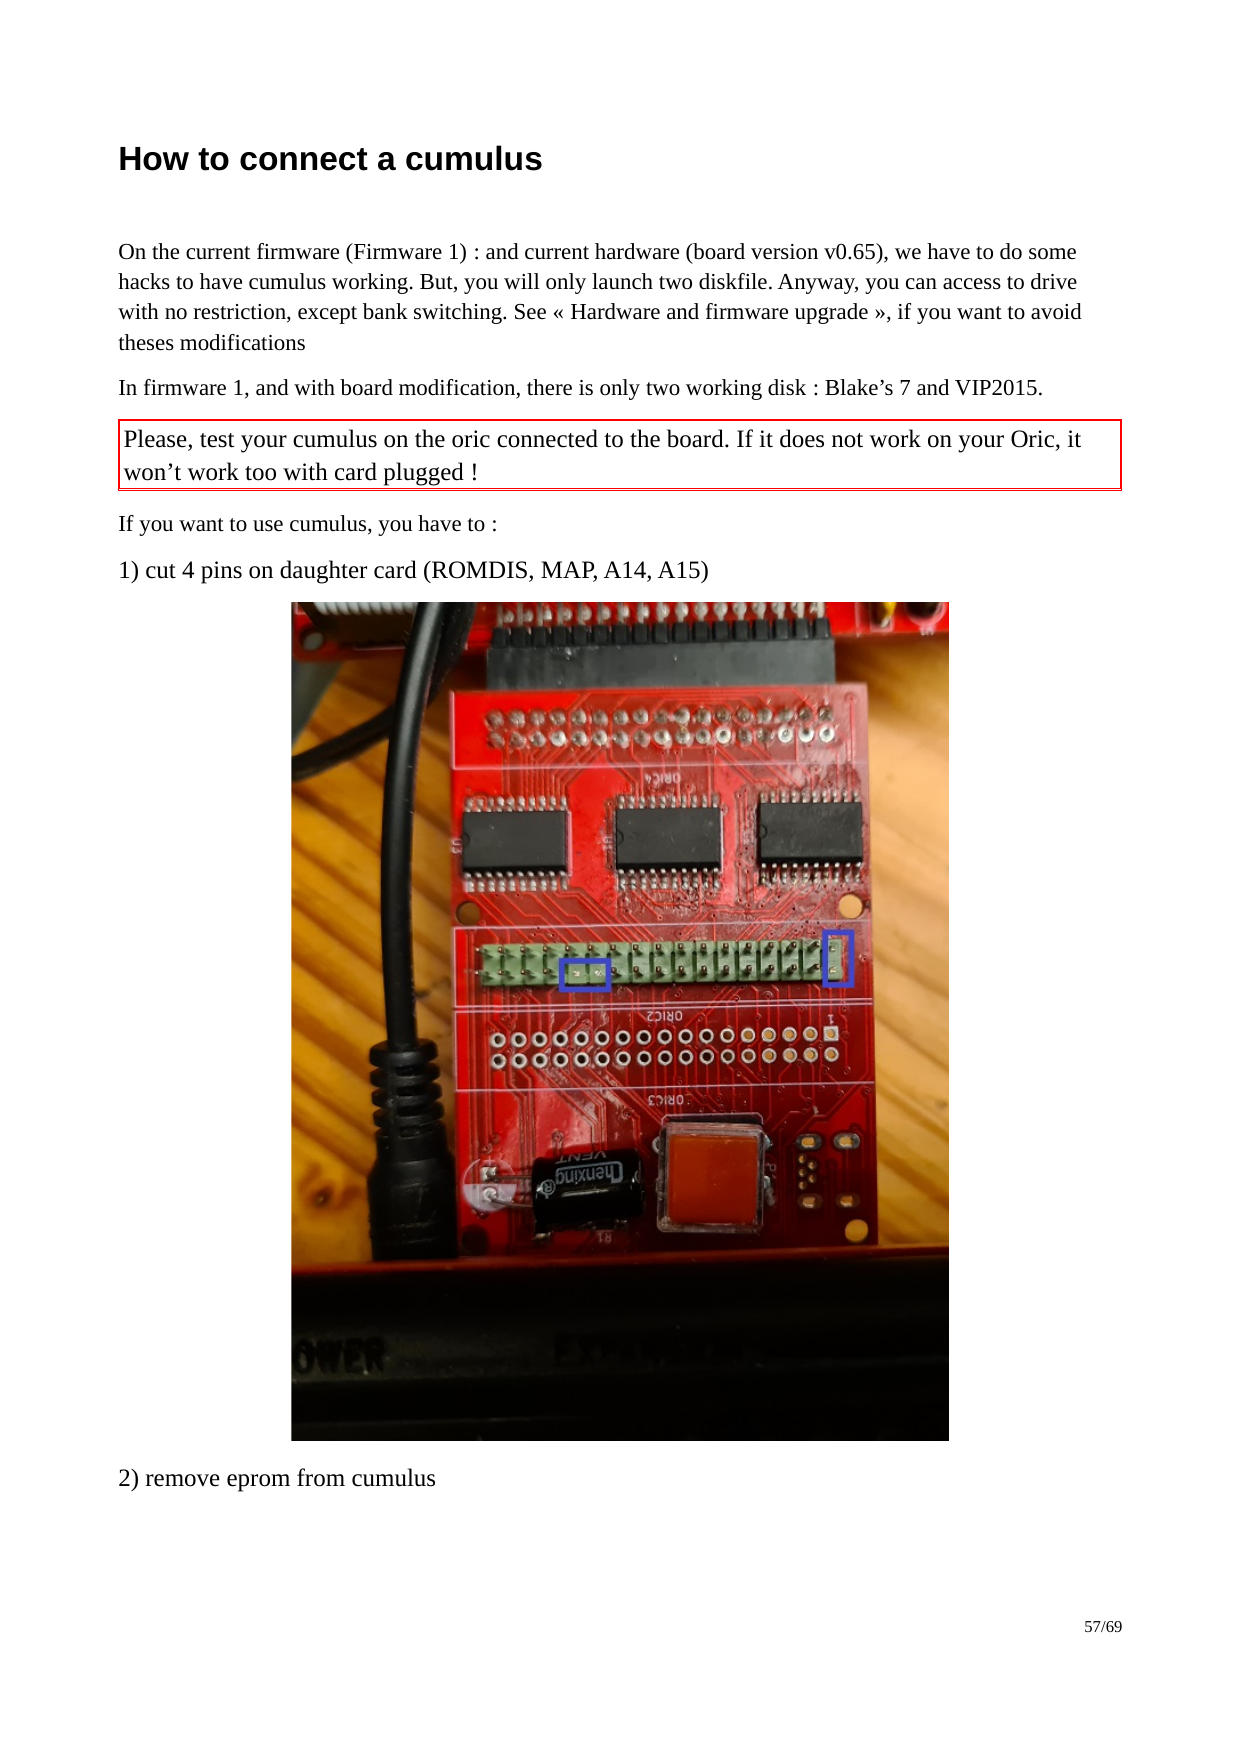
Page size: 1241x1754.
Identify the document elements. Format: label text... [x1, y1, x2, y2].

subtitle How to connect a cumulus [118, 139, 1122, 178]
picture [291, 602, 949, 1441]
text 2) remove eprom from cumulus [118, 1463, 1122, 1492]
text On the current firmware (Firmware 1) : and current hardware (board version v0.65), we have to do some hacks to have cumulus working. But, you will only launch two diskfile. Anyway, you can access to drive with no restriction, except bank switching. See « Hardware and firmware upgrade », if you want to avoid theses modifications [118, 238, 1122, 355]
text Please, test your cumulus on the oric connected to the board. If it does not work on your Oric, it won’t work too with card plugged ! [120, 421, 1120, 488]
text In firmware 1, and with board modification, there is only two working disk : Blake’s 7 and VIP2015. [118, 373, 1122, 400]
text 1) cut 4 pins on daughter card (ROMDIS, MAP, A14, A15) [118, 555, 1122, 583]
text If you want to use cumulus, you have to : [118, 510, 1122, 536]
